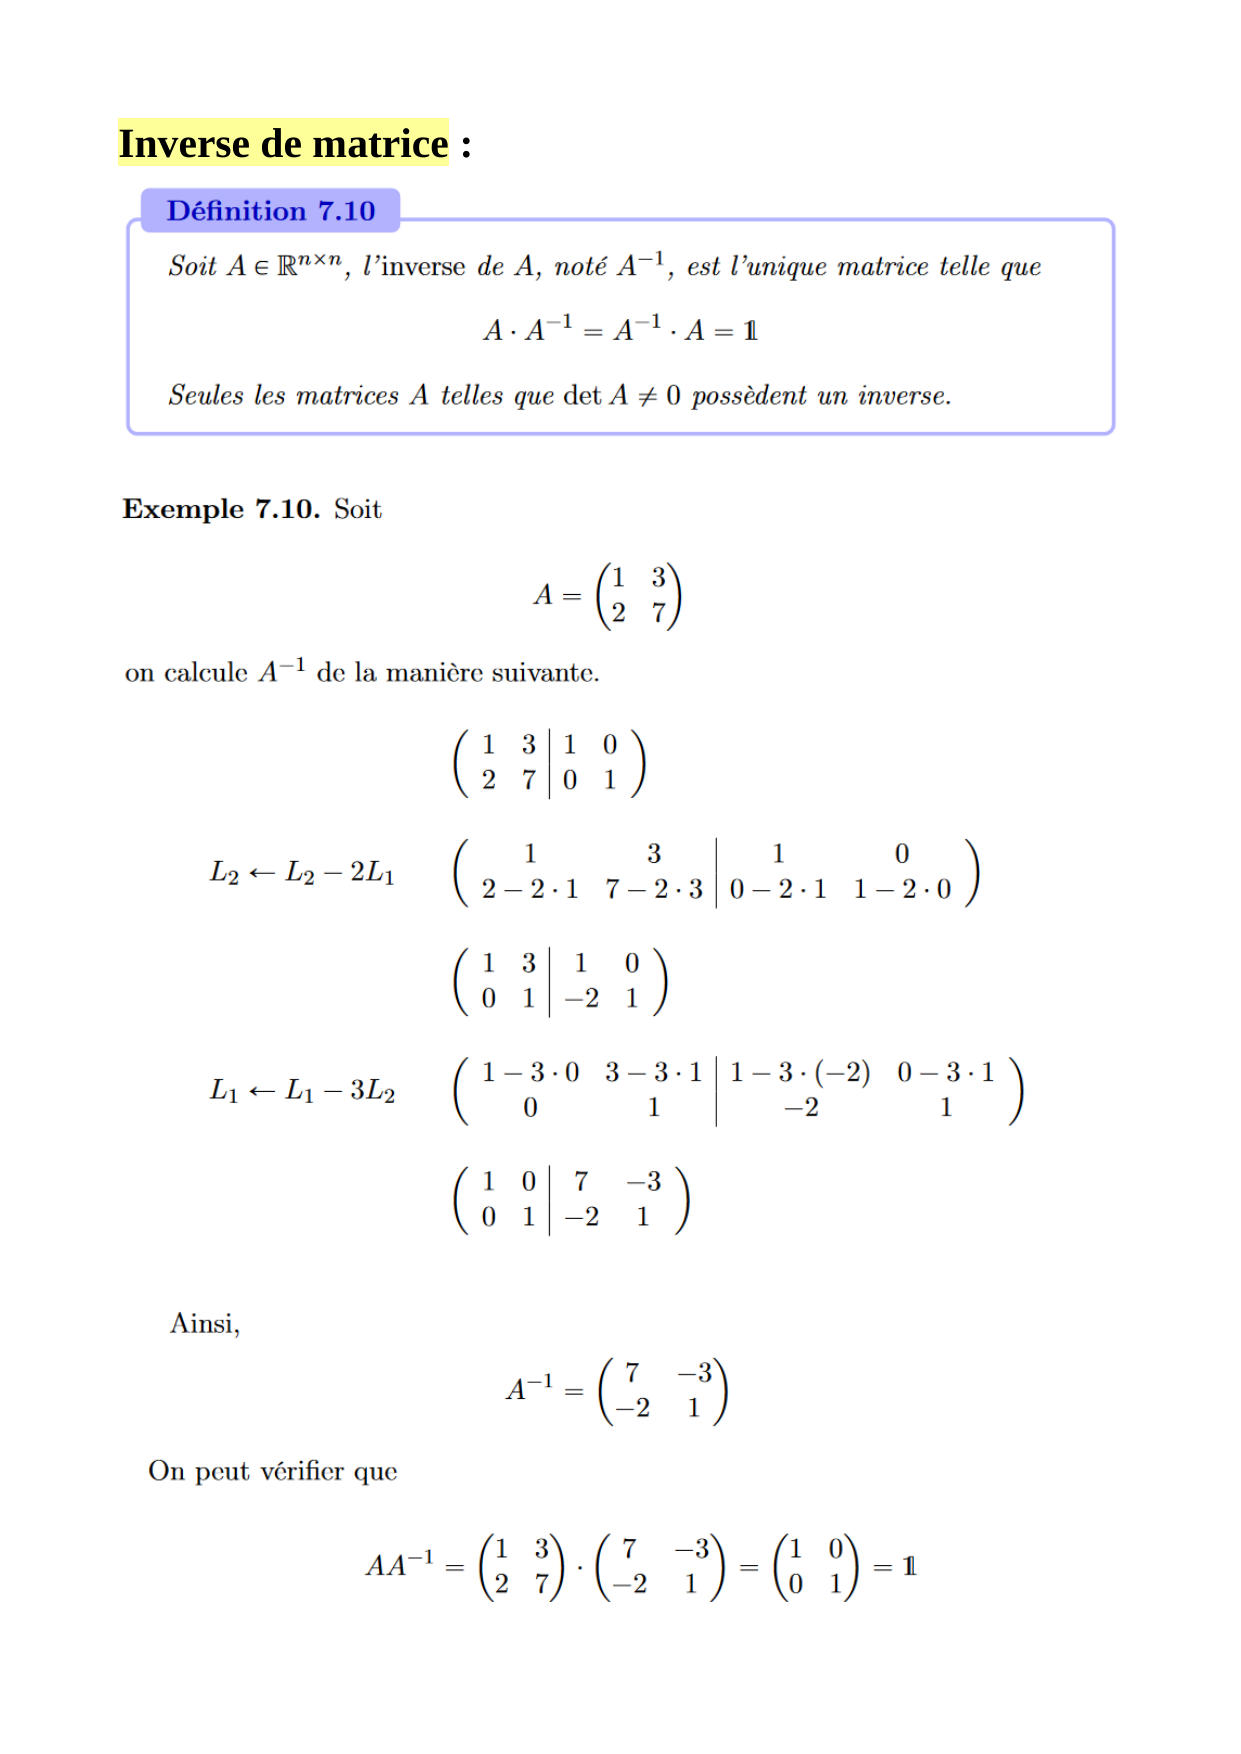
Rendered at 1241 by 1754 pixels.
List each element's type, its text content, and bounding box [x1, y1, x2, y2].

text Inverse de matrice : [118, 118, 1122, 166]
